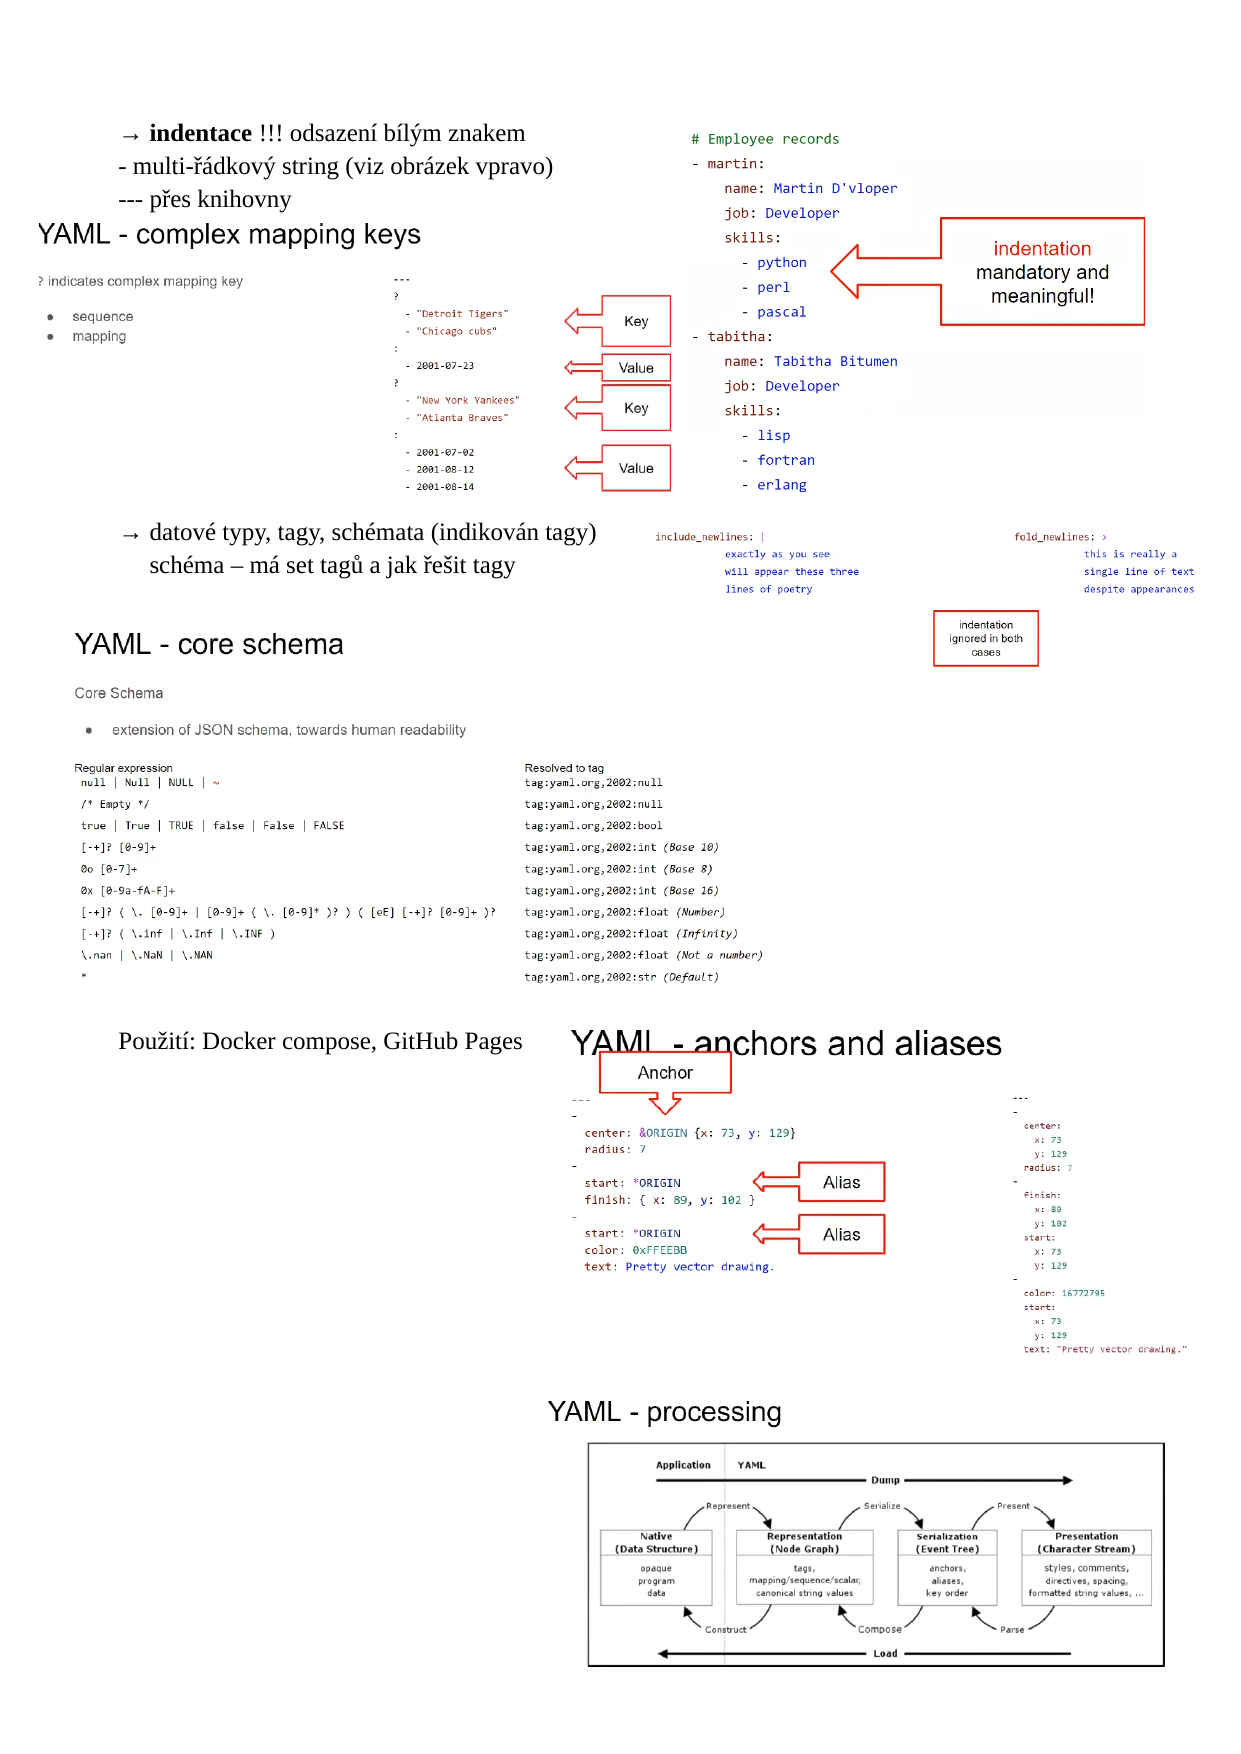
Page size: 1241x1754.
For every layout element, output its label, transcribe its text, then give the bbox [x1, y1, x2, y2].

picture [681, 126, 1146, 493]
text Použití: Docker compose, GitHub Pages [118, 1026, 564, 1055]
picture [38, 218, 672, 510]
text → datové typy, tagy, schémata (indikován tagy) schéma – má set tagů a jak řešit tagy [118, 517, 1122, 612]
picture [535, 1395, 1188, 1685]
text → indentace !!! odsazení bílým znakem - multi-řádkový string (viz obrázek vpravo) --- přes knihovny [118, 118, 1122, 213]
picture [564, 1022, 1193, 1380]
picture [68, 521, 1215, 991]
